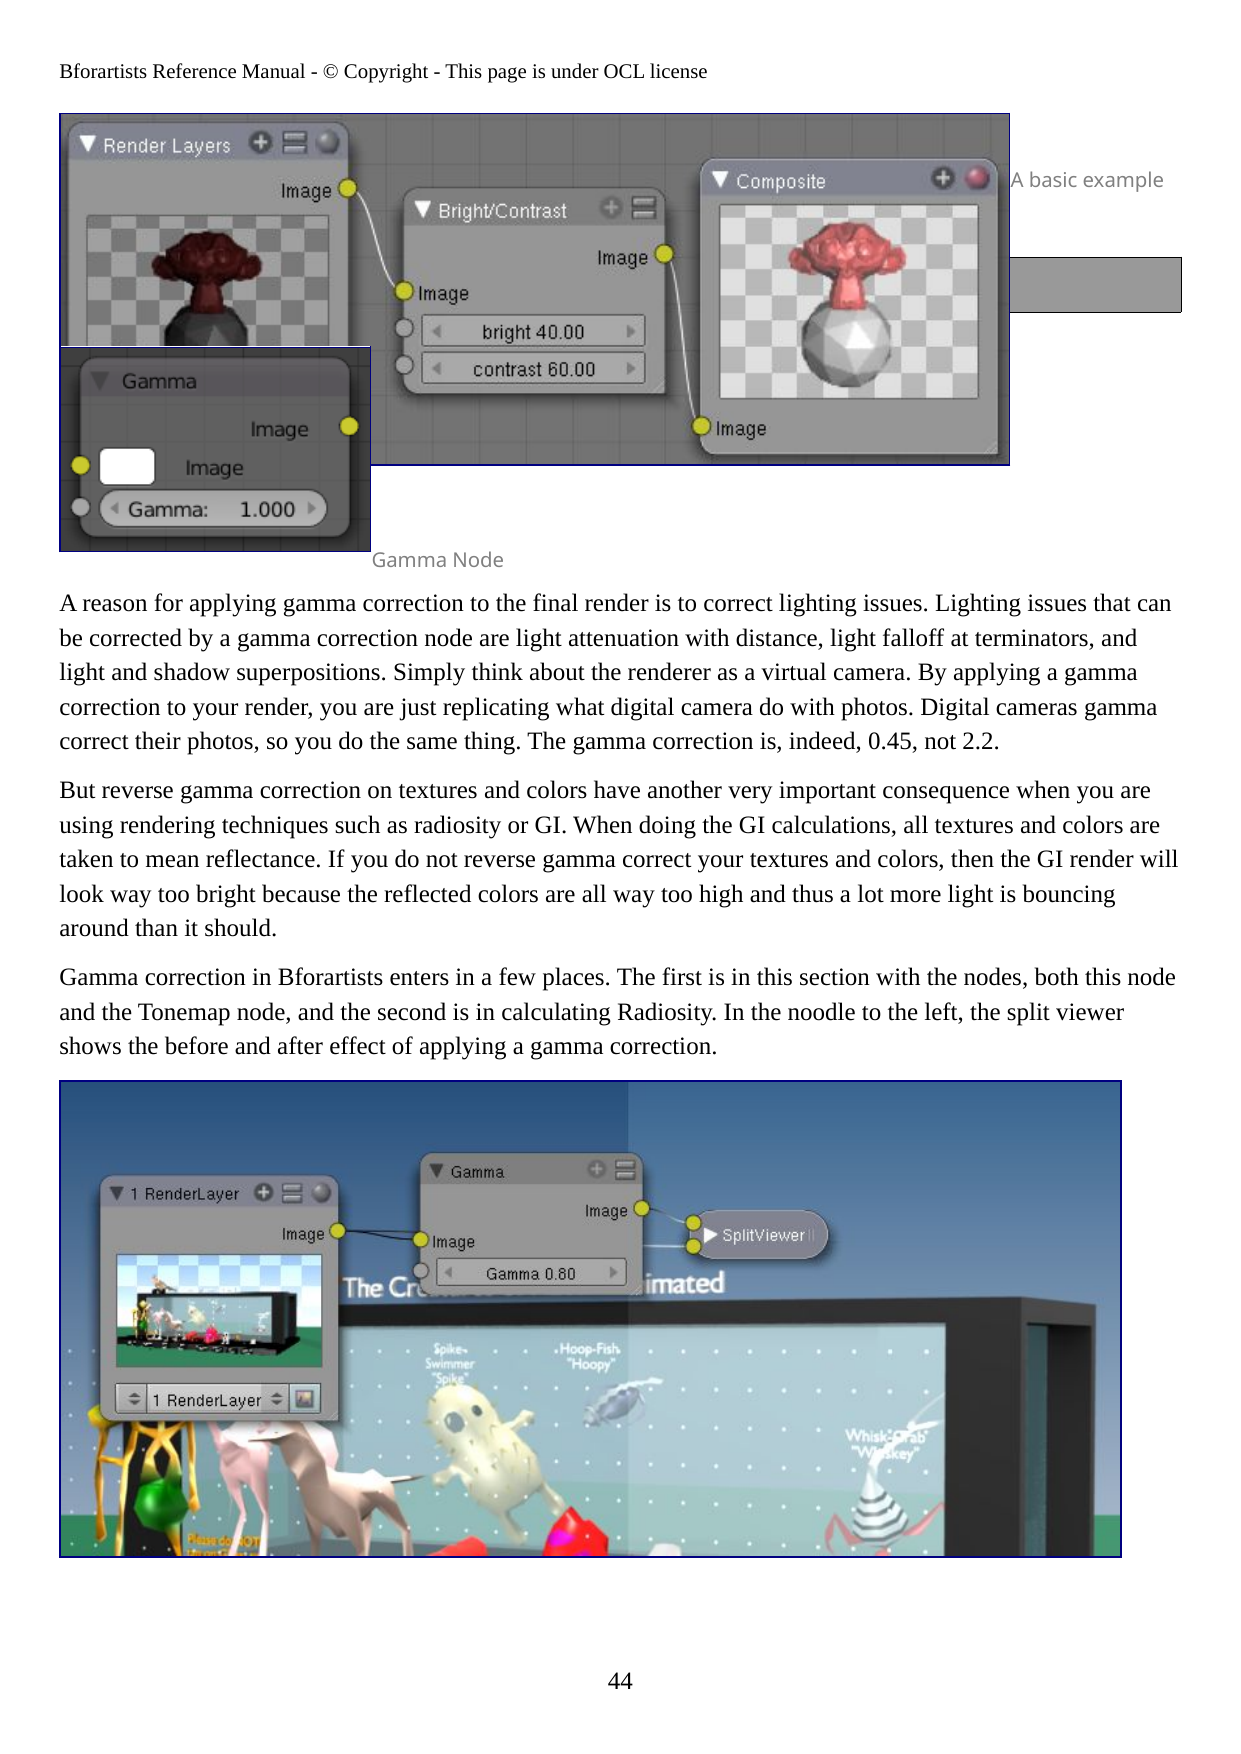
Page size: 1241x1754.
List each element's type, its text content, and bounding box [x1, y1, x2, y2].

picture [61, 114, 1009, 464]
picture [61, 348, 370, 551]
picture [61, 1082, 1120, 1556]
text Gamma Node [59, 543, 1181, 574]
table_header Gamma Node [1010, 258, 1181, 312]
text But reverse gamma correction on textures and colors have another very important consequence when you are using rendering techniques such as radiosity or GI. When doing the GI calculations, all textures and colors are taken to mean reflectance. If you do not reverse gamma correct your textures and colors, then the GI render will look way too bright because the reflected colors are all way too high and thus a lot more light is bouncing around than it should. [59, 775, 1181, 942]
text A basic example [1010, 162, 1181, 193]
text A reason for applying gamma correction to the final render is to correct lighting issues. Lighting issues that can be corrected by a gamma correction node are light attenuation with distance, light falloff at terminators, and light and shadow superpositions. Simply think about the renderer as a virtual camera. By applying a gamma correction to your render, you are just replicating what digital camera do with photos. Digital cameras gamma correct their photos, so you do the same thing. The gamma correction is, indeed, 0.45, not 2.2. [59, 588, 1181, 755]
text Gamma correction in Bforartists enters in a few places. The first is in this section with the nodes, both this node and the Tonemap node, and the second is in calculating Radiosity. In the noodle to the left, the split viewer shows the before and after effect of applying a gamma correction. [59, 962, 1181, 1060]
